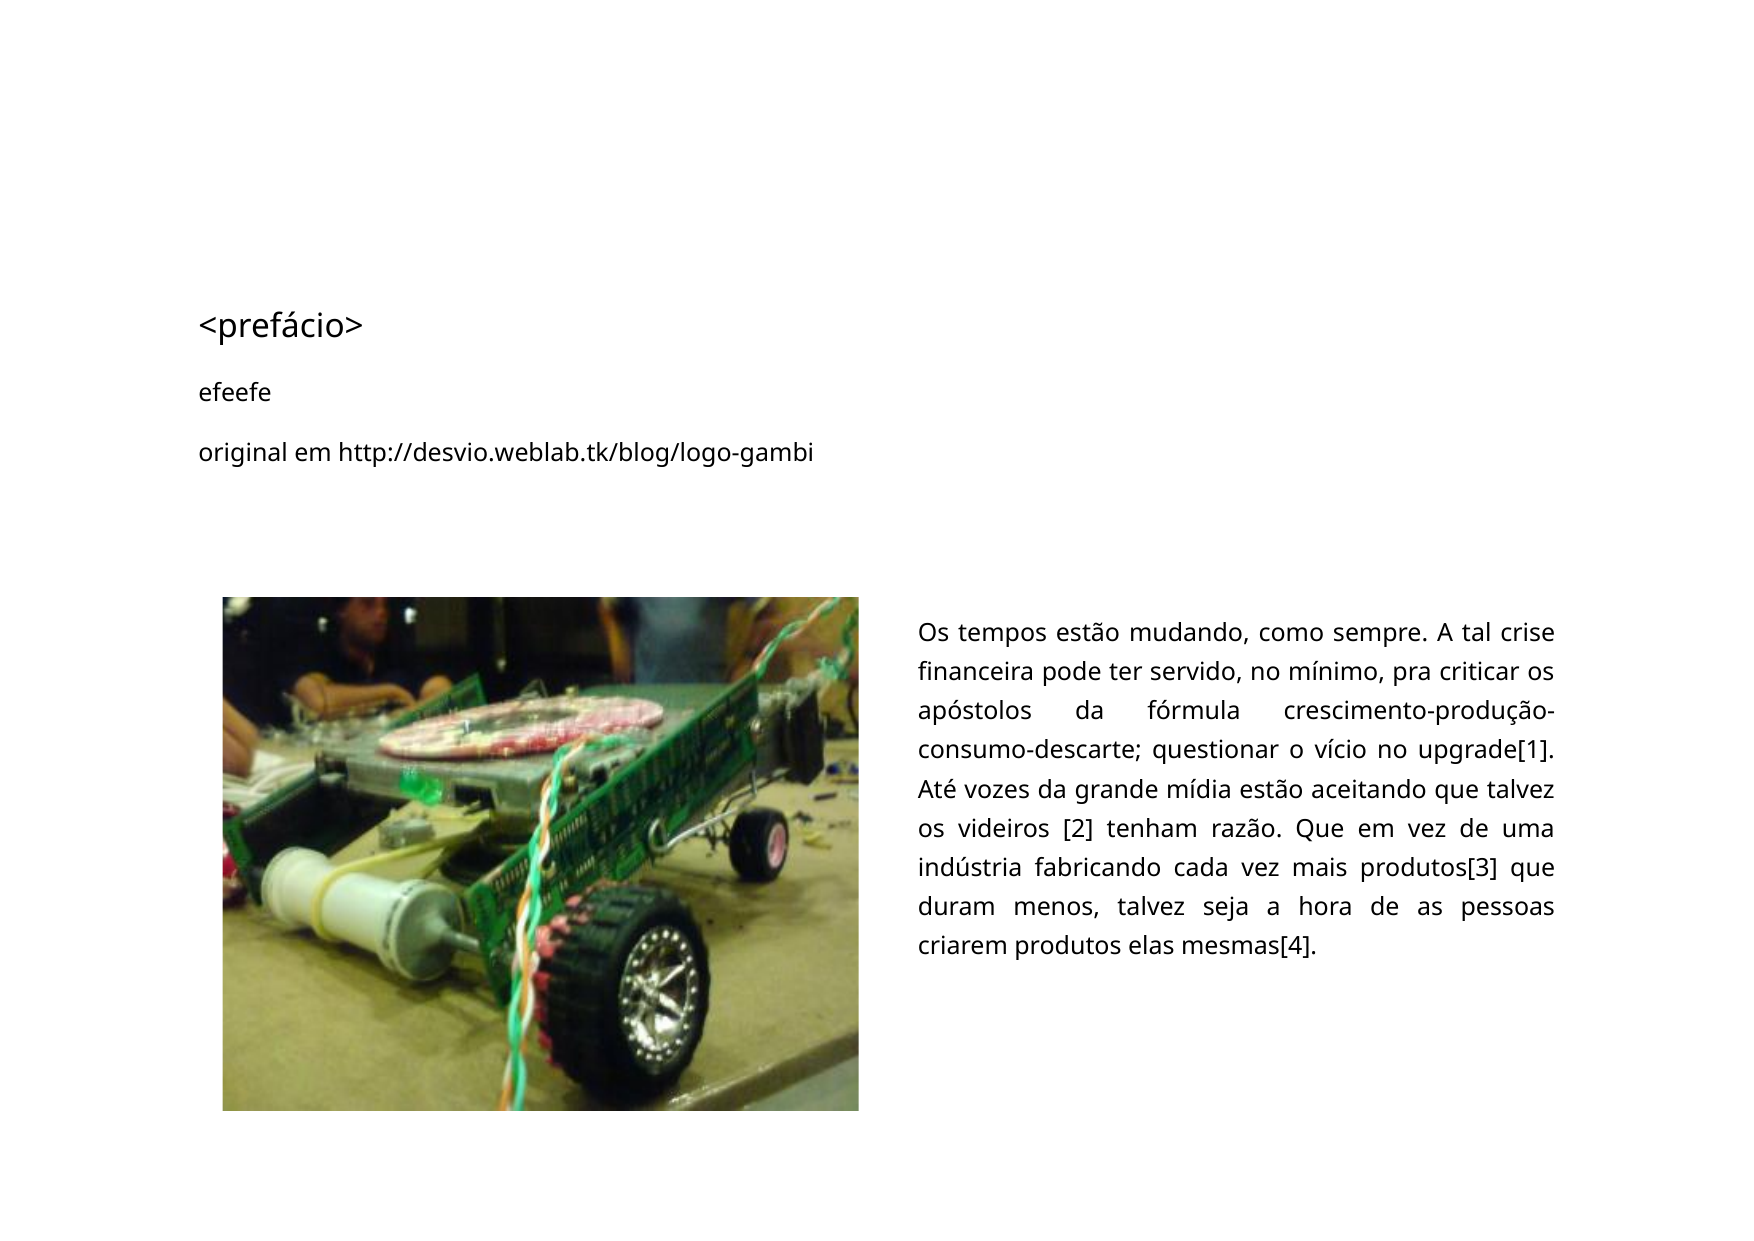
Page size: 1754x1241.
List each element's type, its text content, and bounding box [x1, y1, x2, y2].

text efeefe [198, 375, 1556, 409]
text Os tempos estão mudando, como sempre. A tal crise financeira pode ter servido, no mínimo, pra criticar os apóstolos da fórmula crescimento-produção-consumo-descarte; questionar o vício no upgrade[1]. Até vozes da grande mídia estão aceitando que talvez os videiros [2] tenham razão. Que em vez de uma indústria fabricando cada vez mais produtos[3] que duram menos, talvez seja a hora de as pessoas criarem produtos elas mesmas[4]. [859, 615, 1556, 962]
text original em http://desvio.weblab.tk/blog/logo-gambi [198, 435, 1556, 469]
text <prefácio> [198, 302, 1556, 347]
picture [222, 597, 859, 1111]
